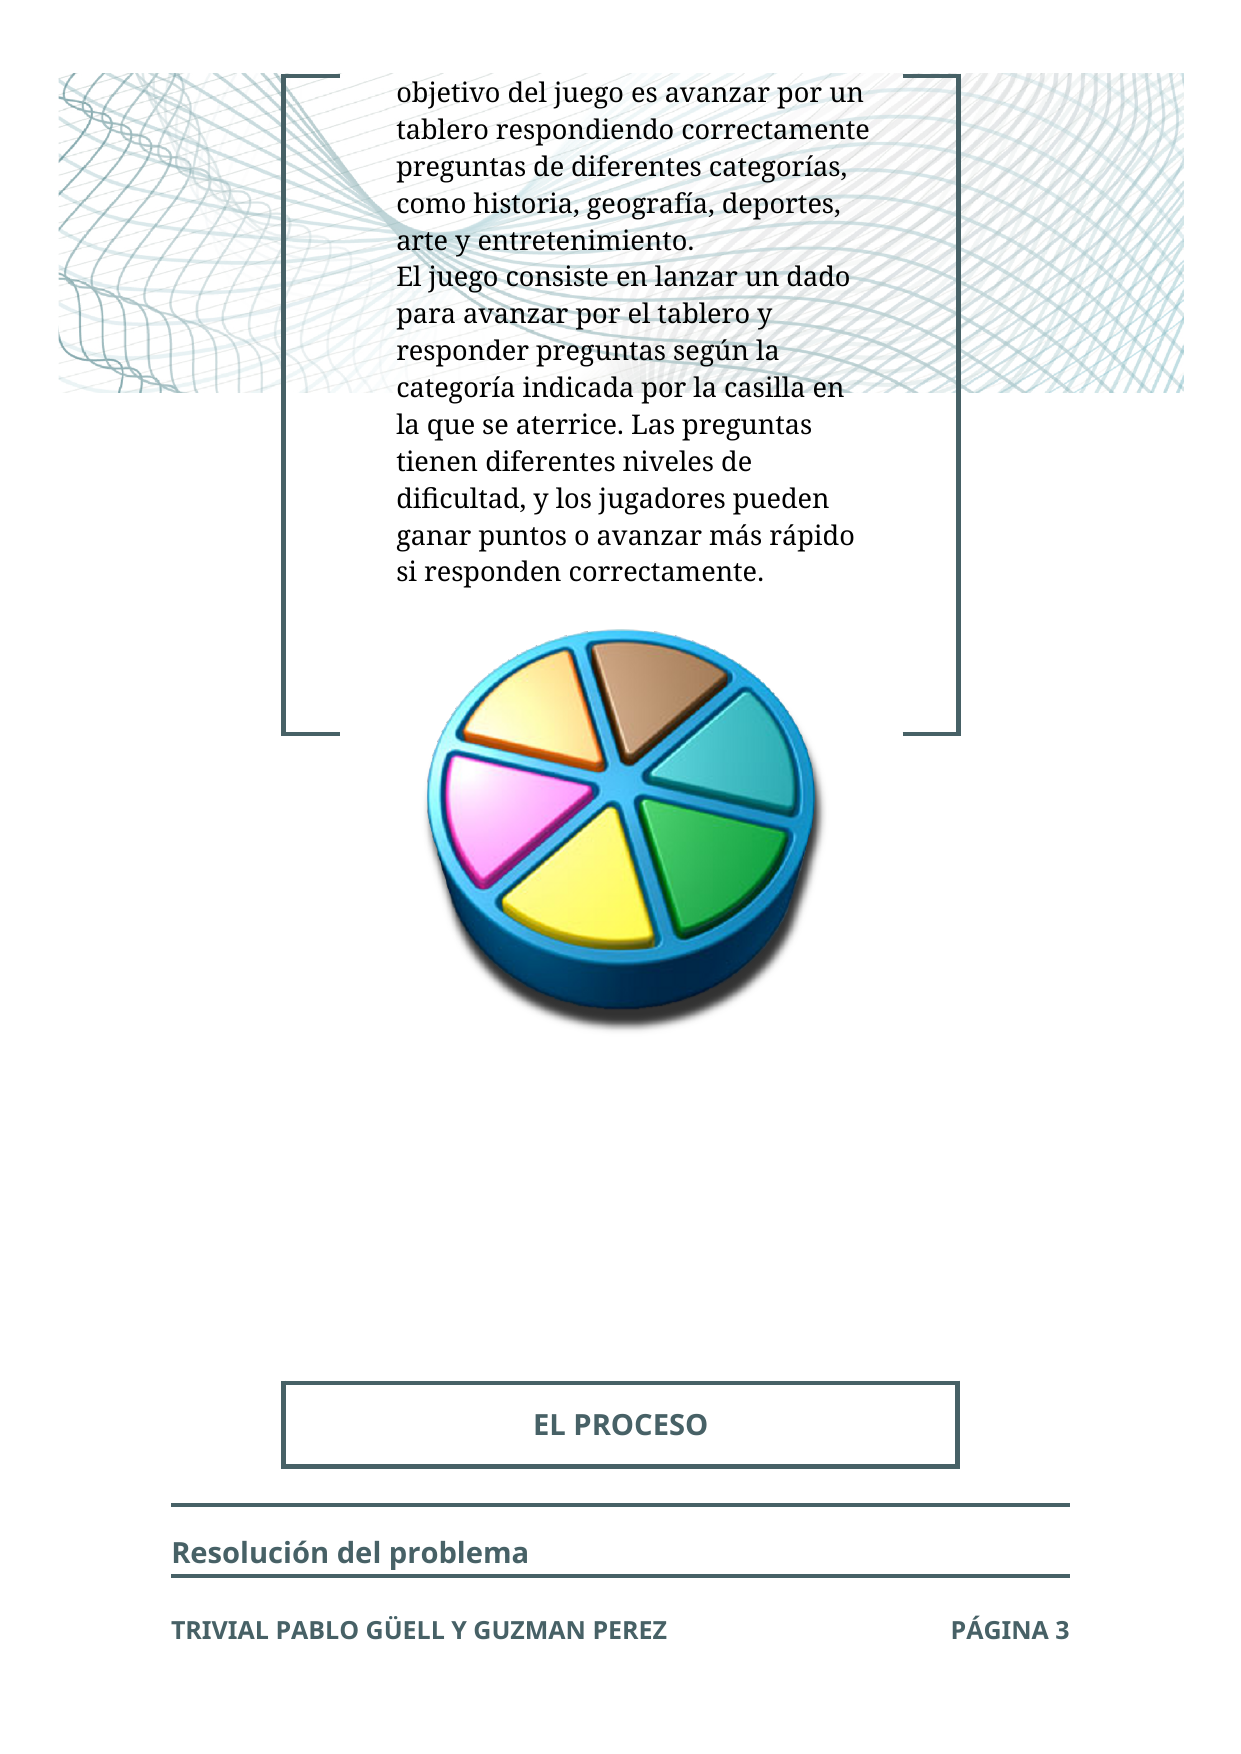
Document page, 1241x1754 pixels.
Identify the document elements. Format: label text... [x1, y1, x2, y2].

table_cell [283, 1469, 508, 1503]
table_cell [871, 393, 902, 627]
table_cell [340, 627, 902, 1092]
table_cell [961, 393, 1183, 732]
table_cell [59, 1381, 281, 1464]
table_cell [903, 393, 956, 732]
table_cell Resolución del problema [171, 1507, 1070, 1573]
table_header [958, 1140, 1182, 1381]
table_cell [960, 1381, 1182, 1464]
table_header [283, 1140, 508, 1381]
table_cell [733, 1469, 958, 1503]
table_cell [959, 732, 1183, 1092]
table_cell [286, 393, 340, 732]
table_cell [1070, 1503, 1182, 1573]
table_cell [283, 912, 340, 1092]
table_header [508, 1140, 733, 1381]
table_cell [283, 736, 340, 912]
table_cell [508, 1469, 733, 1503]
table_cell [59, 1503, 171, 1573]
table_header [59, 1140, 283, 1381]
table_cell EL PROCESO [286, 1385, 955, 1464]
table_cell [958, 1464, 1182, 1503]
table_cell [59, 393, 281, 732]
table_cell [59, 1464, 283, 1503]
table_cell [903, 912, 959, 1092]
table_cell [903, 736, 959, 912]
table_cell [59, 732, 283, 1092]
table_header [733, 1140, 958, 1381]
table_cell [340, 393, 396, 627]
table_cell El Trivial es un juego de mesa de preguntas y respuestas que pone a prueba los conocimientos generales de los jugadores. Fue creado por Scott Abbott y Chris Haney y lanzado por primera vez en 1981. El objetivo del juego es avanzar por un tablero respondiendo correctamente preguntas de diferentes categorías, como historia, geografía, deportes, arte y entretenimiento. El juego consiste en lanzar un dado para avanzar por el tablero y responder preguntas según la categoría indicada por la casilla en la que se aterrice. Las preguntas tienen diferentes niveles de dificultad, y los jugadores pueden ganar puntos o avanzar más rápido si responden correctamente. [396, 393, 871, 627]
